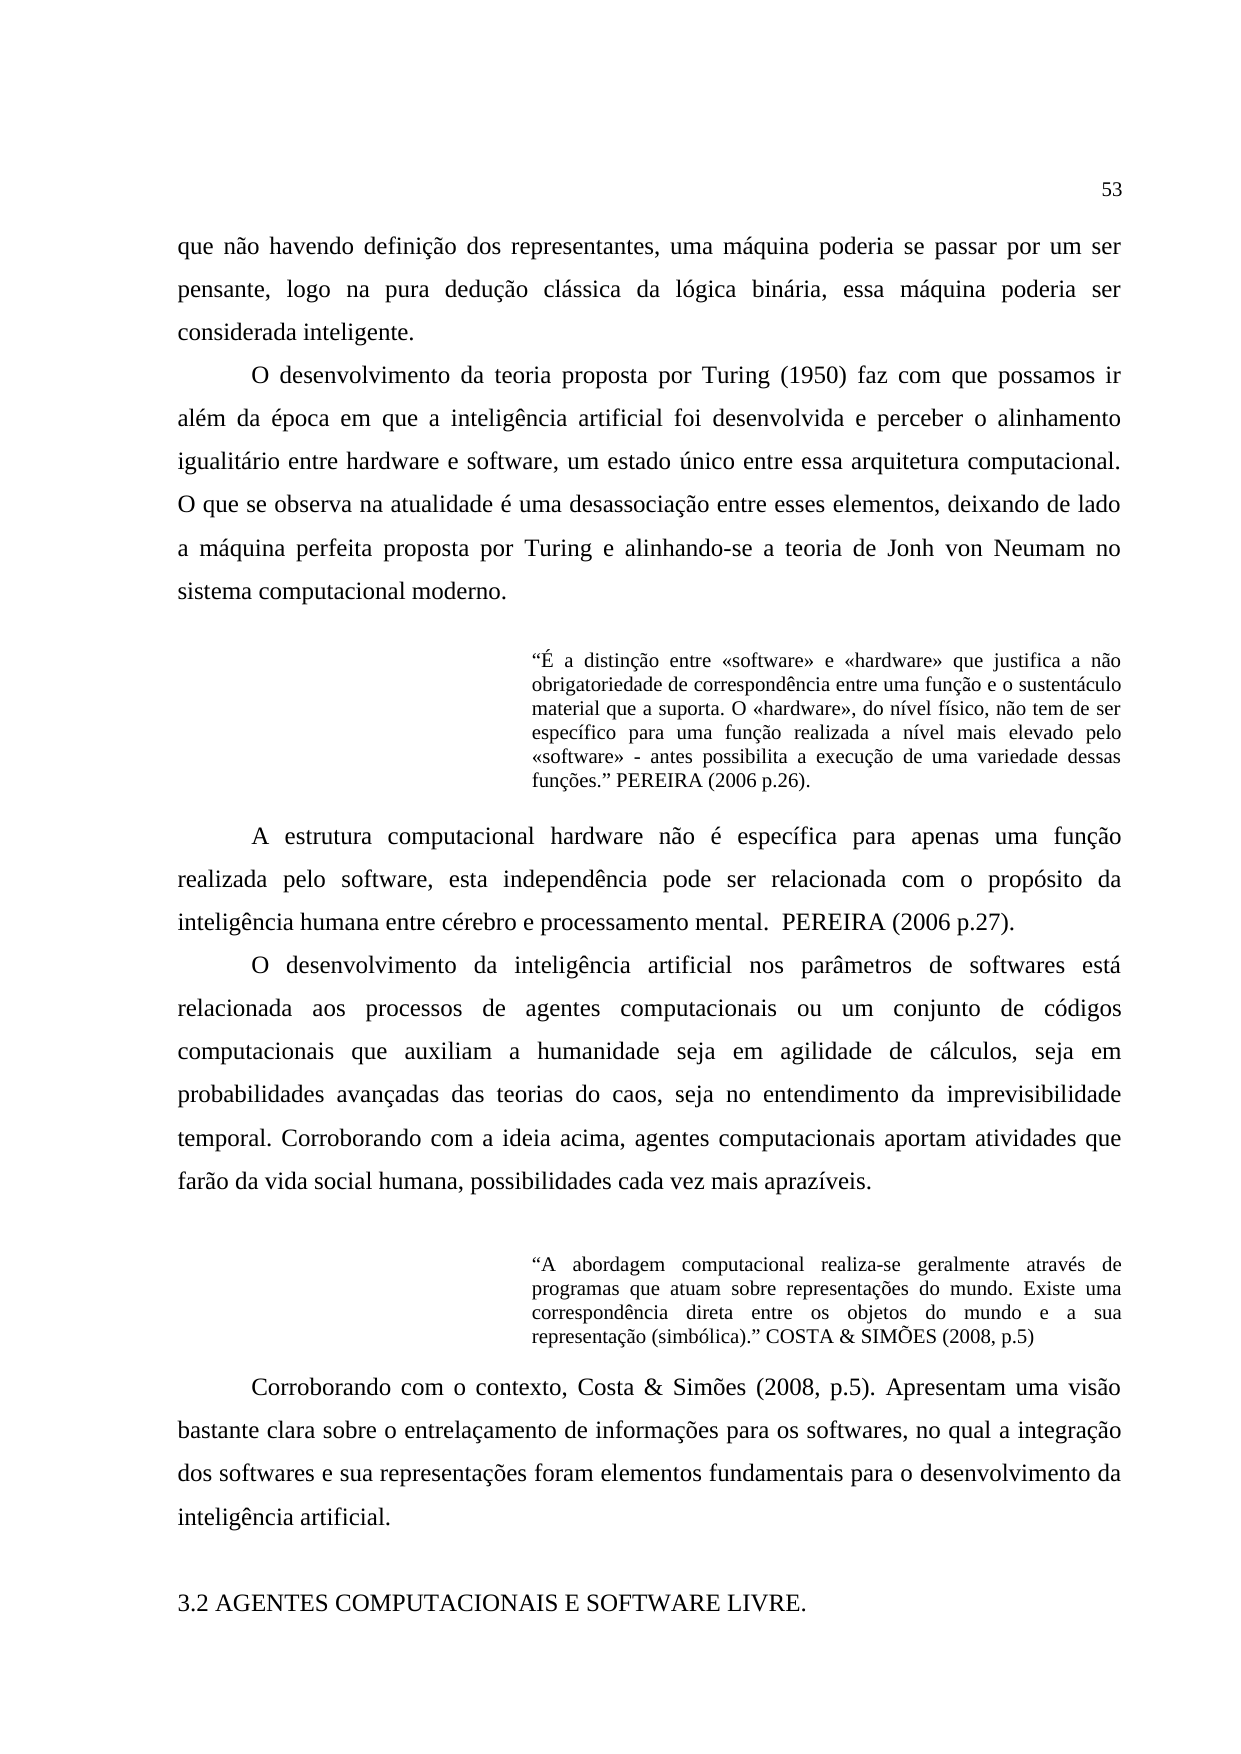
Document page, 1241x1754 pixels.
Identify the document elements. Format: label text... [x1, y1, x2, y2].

text O desenvolvimento da teoria proposta por Turing (1950) faz com que possamos ir além da época em que a inteligência artificial foi desenvolvida e perceber o alinhamento igualitário entre hardware e software, um estado único entre essa arquitetura computacional. O que se observa na atualidade é uma desassociação entre esses elementos, deixando de lado a máquina perfeita proposta por Turing e alinhando-se a teoria de Jonh von Neumam no sistema computacional moderno. [177, 360, 1122, 604]
text que não havendo definição dos representantes, uma máquina poderia se passar por um ser pensante, logo na pura dedução clássica da lógica binária, essa máquina poderia ser considerada inteligente. [177, 231, 1122, 346]
text “A abordagem computacional realiza-se geralmente através de programas que atuam sobre representações do mundo. Existe uma correspondência direta entre os objetos do mundo e a sua representação (simbólica).” COSTA & SIMÕES (2008, p.5) [532, 1252, 1122, 1348]
text O desenvolvimento da inteligência artificial nos parâmetros de softwares está relacionada aos processos de agentes computacionais ou um conjunto de códigos computacionais que auxiliam a humanidade seja em agilidade de cálculos, seja em probabilidades avançadas das teorias do caos, seja no entendimento da imprevisibilidade temporal. Corroborando com a ideia acima, agentes computacionais aportam atividades que farão da vida social humana, possibilidades cada vez mais aprazíveis. [177, 950, 1122, 1194]
text “É a distinção entre «software» e «hardware» que justifica a não obrigatoriedade de correspondência entre uma função e o sustentáculo material que a suporta. O «hardware», do nível físico, não tem de ser específico para uma função realizada a nível mais elevado pelo «software» - antes possibilita a execução de uma variedade dessas funções.” PEREIRA (2006 p.26). [532, 648, 1122, 792]
text 3.2 AGENTES COMPUTACIONAIS E SOFTWARE LIVRE. [177, 1588, 1122, 1617]
text Corroborando com o contexto, Costa & Simões (2008, p.5). Apresentam uma visão bastante clara sobre o entrelaçamento de informações para os softwares, no qual a integração dos softwares e sua representações foram elementos fundamentais para o desenvolvimento da inteligência artificial. [177, 1372, 1122, 1530]
text A estrutura computacional hardware não é específica para apenas uma função realizada pelo software, esta independência pode ser relacionada com o propósito da inteligência humana entre cérebro e processamento mental. PEREIRA (2006 p.27). [177, 821, 1122, 936]
